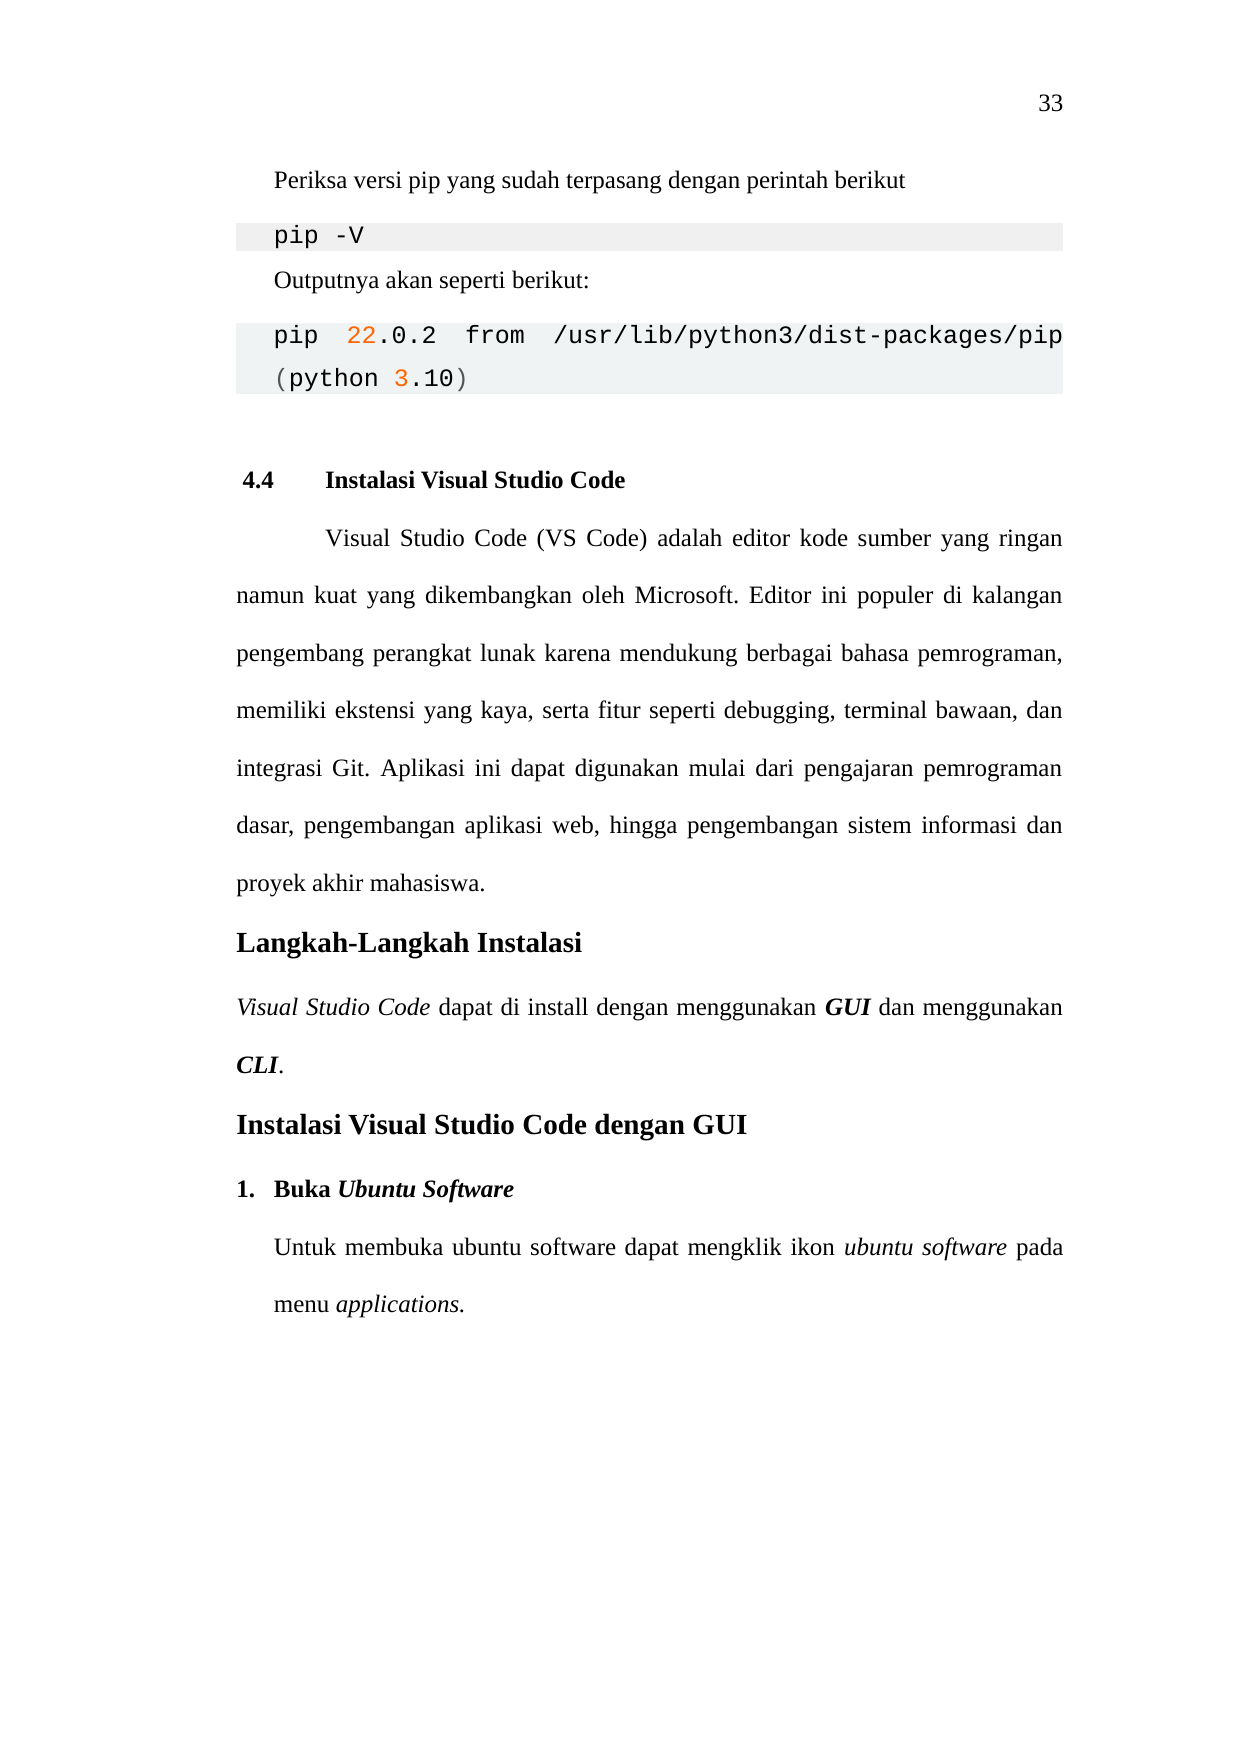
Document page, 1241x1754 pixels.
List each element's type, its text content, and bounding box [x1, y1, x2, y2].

text Visual Studio Code (VS Code) adalah editor kode sumber yang ringan namun kuat yang dikembangkan oleh Microsoft. Editor ini populer di kalangan pengembang perangkat lunak karena mendukung berbagai bahasa pemrograman, memiliki ekstensi yang kaya, serta fitur seperti debugging, terminal bawaan, dan integrasi Git. Aplikasi ini dapat digunakan mulai dari pengajaran pemrograman dasar, pengembangan aplikasi web, hingga pengembangan sistem informasi dan proyek akhir mahasiswa. [236, 523, 1063, 897]
list Buka Ubuntu Software [236, 1174, 1063, 1203]
list Periksa versi pip yang sudah terpasang dengan perintah berikut [236, 165, 1063, 194]
text pip -V [236, 223, 1063, 251]
text Instalasi Visual Studio Code dengan GUI [236, 1107, 1063, 1141]
text Langkah-Langkah Instalasi [236, 925, 1063, 959]
text pip 22.0.2 from /usr/lib/python3/dist-packages/pip (python 3.10) [236, 323, 1063, 394]
text Outputnya akan seperti berikut: [236, 265, 1063, 294]
list Untuk membuka ubuntu software dapat mengklik ikon ubuntu software pada menu applications. [236, 1232, 1063, 1318]
text Visual Studio Code dapat di install dengan menggunakan GUI dan menggunakan CLI. [236, 992, 1063, 1079]
subtitle Instalasi Visual Studio Code [236, 465, 1063, 494]
